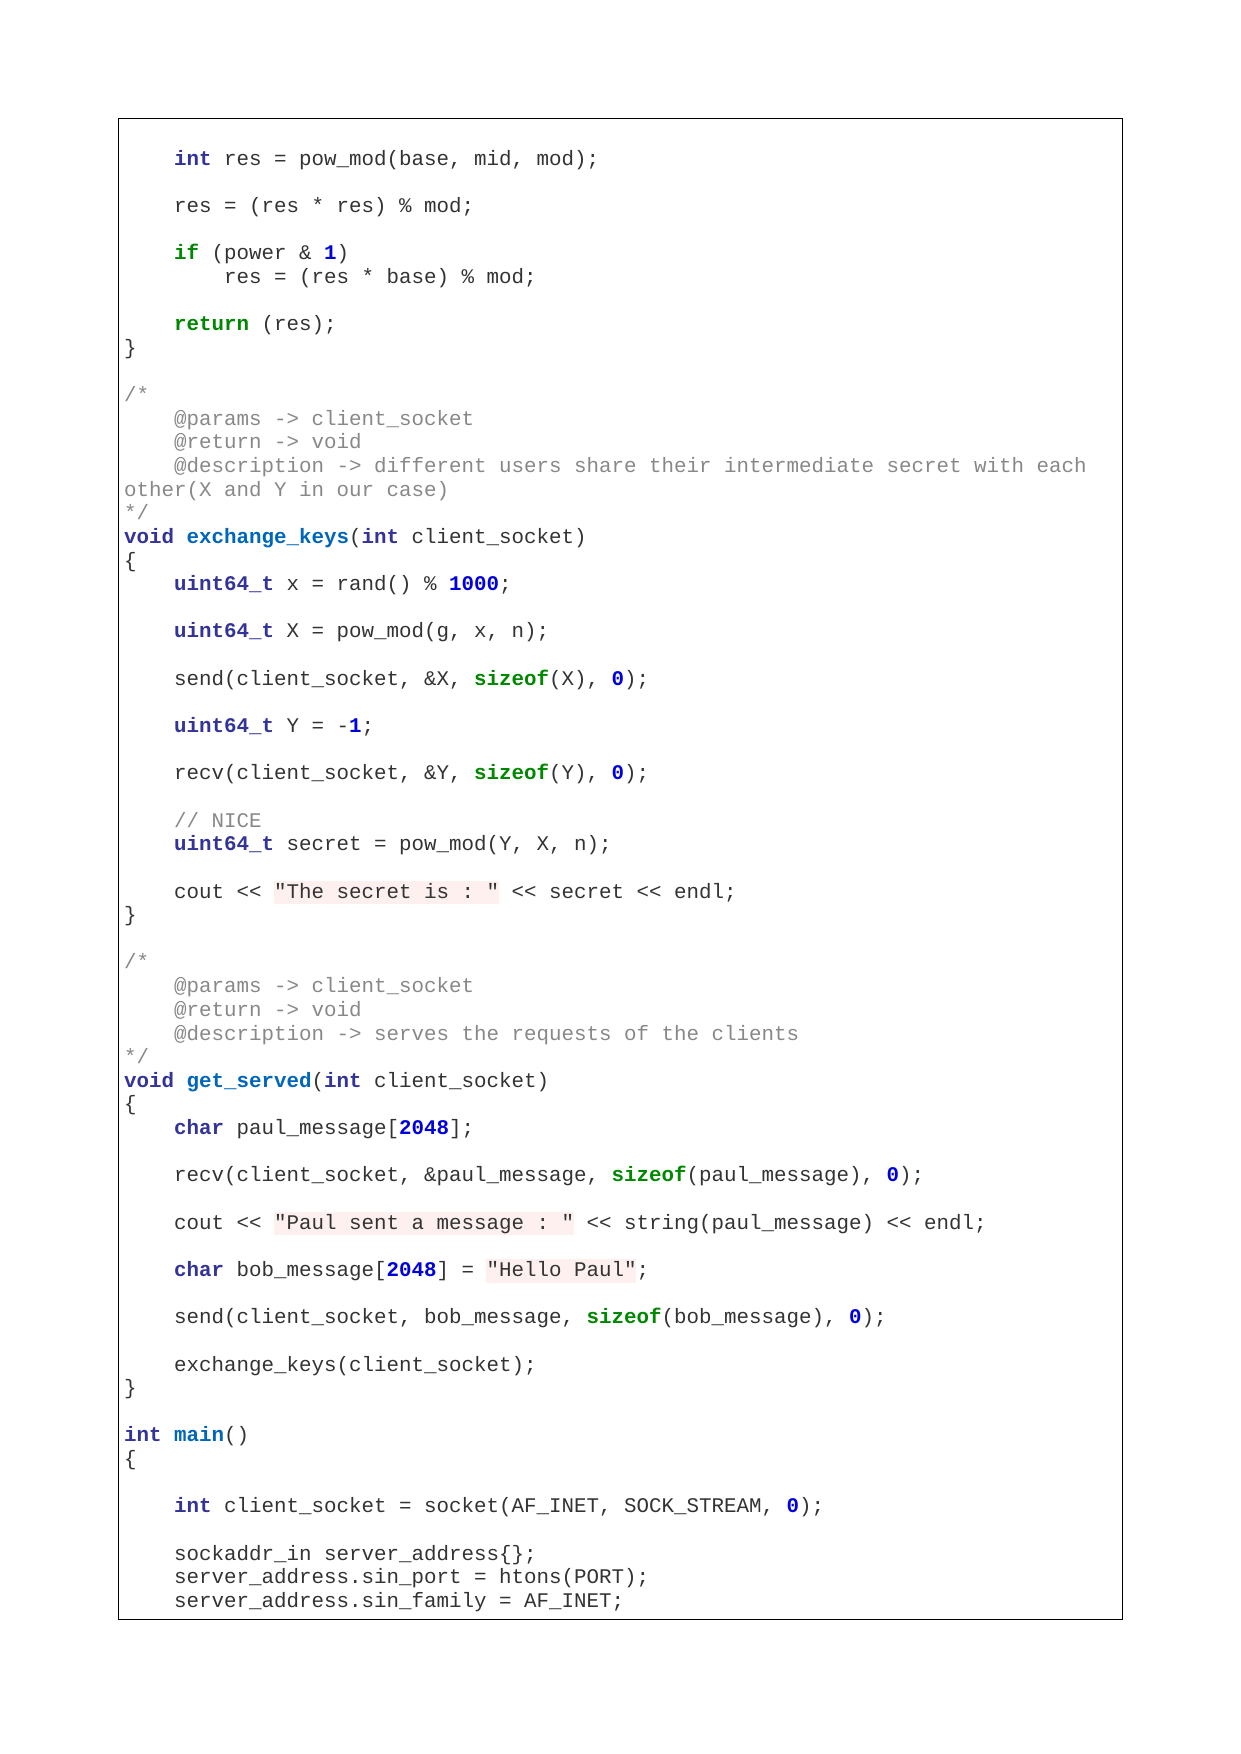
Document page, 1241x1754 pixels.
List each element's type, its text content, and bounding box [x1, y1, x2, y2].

table_header int res = pow_mod(base, mid, mod); res = (res * res) % mod; if (power & 1) res = (res * base) % mod; return (res); } /* @params -> client_socket @return -> void @description -> different users share their intermediate secret with each other(X and Y in our case) */ void exchange_keys(int client_socket) { uint64_t x = rand() % 1000; uint64_t X = pow_mod(g, x, n); send(client_socket, &X, sizeof(X), 0); uint64_t Y = -1; recv(client_socket, &Y, sizeof(Y), 0); // NICE uint64_t secret = pow_mod(Y, X, n); cout << "The secret is : " << secret << endl; } /* @params -> client_socket @return -> void @description -> serves the requests of the clients */ void get_served(int client_socket) { char paul_message[2048]; recv(client_socket, &paul_message, sizeof(paul_message), 0); cout << "Paul sent a message : " << string(paul_message) << endl; char bob_message[2048] = "Hello Paul"; send(client_socket, bob_message, sizeof(bob_message), 0); exchange_keys(client_socket); } int main() { int client_socket = socket(AF_INET, SOCK_STREAM, 0); sockaddr_in server_address{}; server_address.sin_port = htons(PORT); server_address.sin_family = AF_INET; [119, 119, 1122, 1619]
